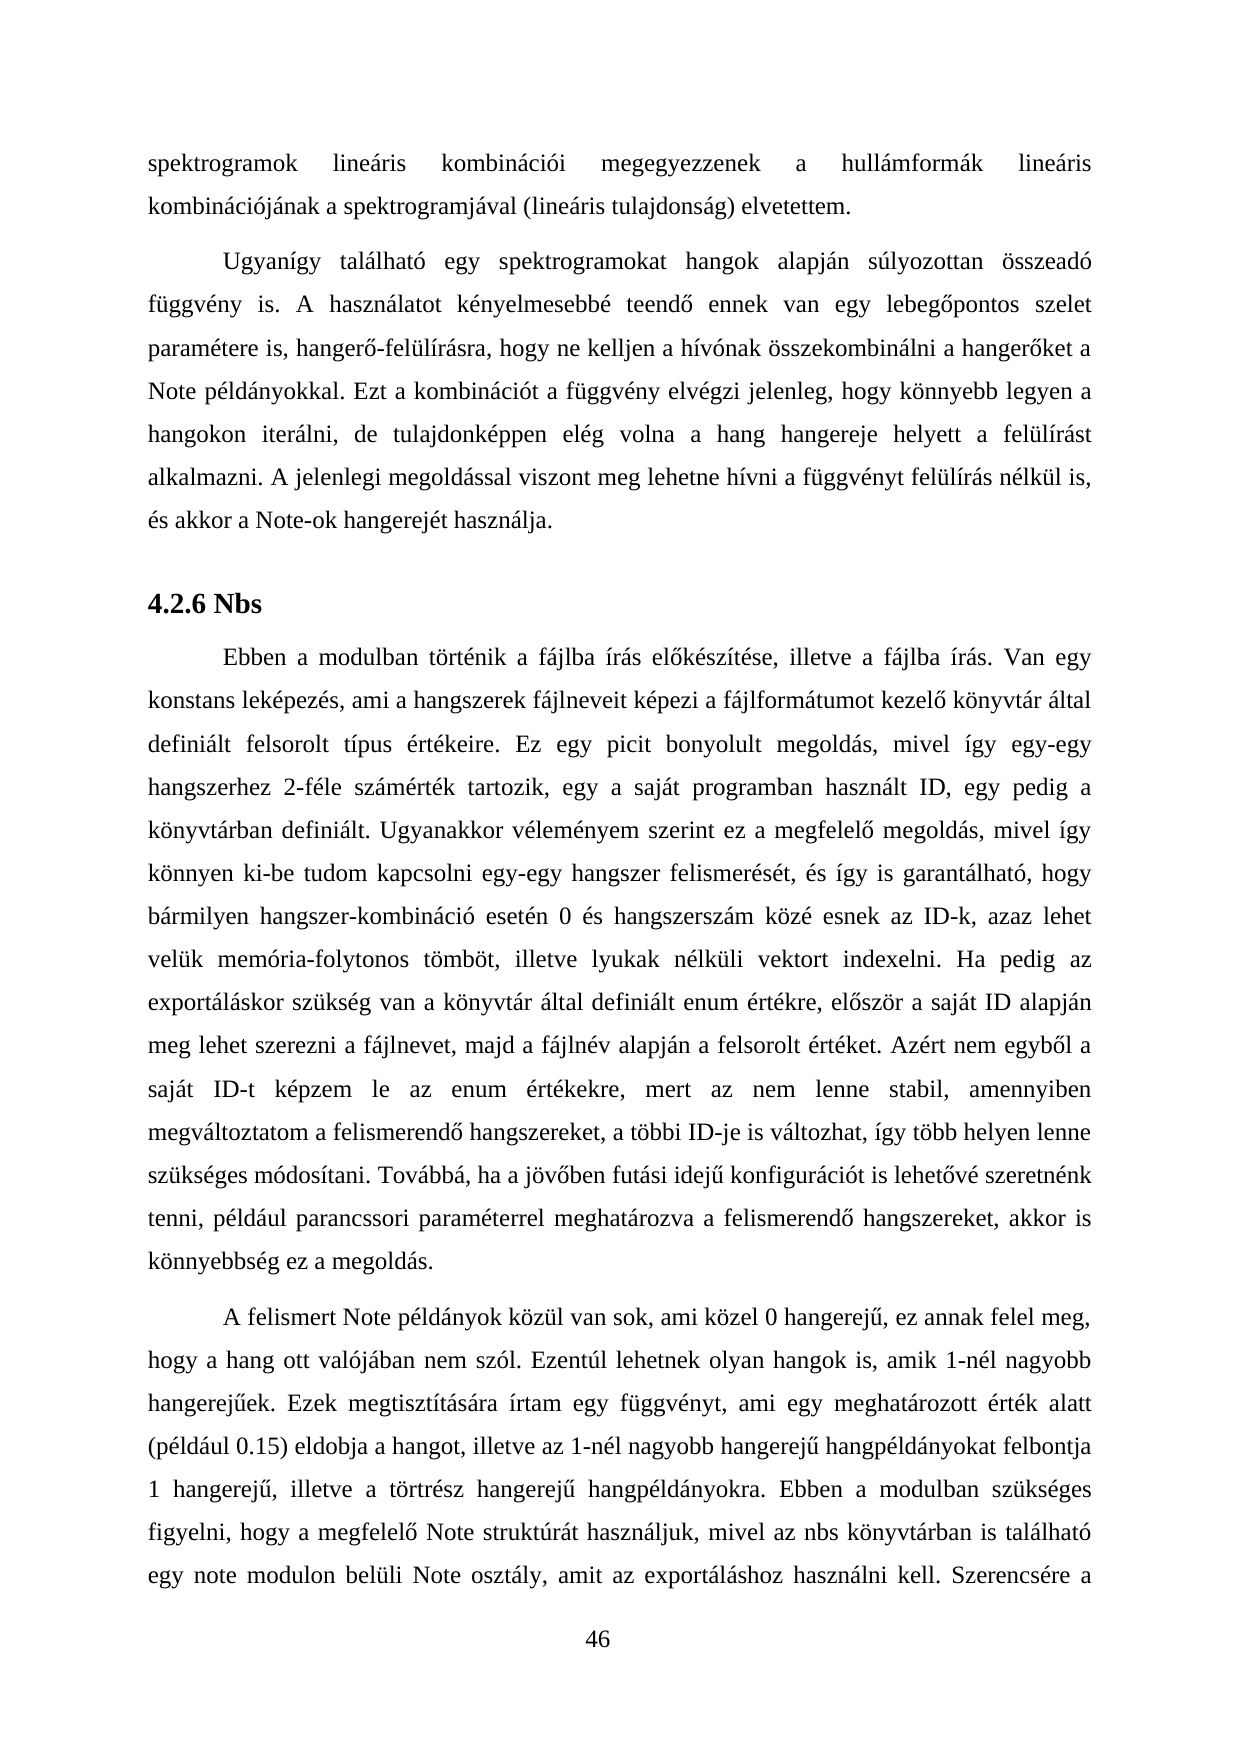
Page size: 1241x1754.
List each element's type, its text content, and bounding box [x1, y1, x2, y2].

subtitle Nbs [148, 586, 1092, 619]
text Ugyanígy található egy spektrogramokat hangok alapján súlyozottan összeadó függvény is. A használatot kényelmesebbé teendő ennek van egy lebegőpontos szelet paramétere is, hangerő-felülírásra, hogy ne kelljen a hívónak összekombinálni a hangerőket a Note példányokkal. Ezt a kombinációt a függvény elvégzi jelenleg, hogy könnyebb legyen a hangokon iterálni, de tulajdonképpen elég volna a hang hangereje helyett a felülírást alkalmazni. A jelenlegi megoldással viszont meg lehetne hívni a függvényt felülírás nélkül is, és akkor a Note-ok hangerejét használja. [148, 246, 1092, 534]
text Ebben a modulban történik a fájlba írás előkészítése, illetve a fájlba írás. Van egy konstans leképezés, ami a hangszerek fájlneveit képezi a fájlformátumot kezelő könyvtár által definiált felsorolt típus értékeire. Ez egy picit bonyolult megoldás, mivel így egy-egy hangszerhez 2-féle számérték tartozik, egy a saját programban használt ID, egy pedig a könyvtárban definiált. Ugyanakkor véleményem szerint ez a megfelelő megoldás, mivel így könnyen ki-be tudom kapcsolni egy-egy hangszer felismerését, és így is garantálható, hogy bármilyen hangszer-kombináció esetén 0 és hangszerszám közé esnek az ID-k, azaz lehet velük memória-folytonos tömböt, illetve lyukak nélküli vektort indexelni. Ha pedig az exportáláskor szükség van a könyvtár által definiált enum értékre, először a saját ID alapján meg lehet szerezni a fájlnevet, majd a fájlnév alapján a felsorolt értéket. Azért nem egyből a saját ID-t képzem le az enum értékekre, mert az nem lenne stabil, amennyiben megváltoztatom a felismerendő hangszereket, a többi ID-je is változhat, így több helyen lenne szükséges módosítani. Továbbá, ha a jövőben futási idejű konfigurációt is lehetővé szeretnénk tenni, például parancssori paraméterrel meghatározva a felismerendő hangszereket, akkor is könnyebbség ez a megoldás. [148, 642, 1092, 1275]
text spektrogramok lineáris kombinációi megegyezzenek a hullámformák lineáris kombinációjának a spektrogramjával (lineáris tulajdonság) elvetettem. [148, 148, 1092, 219]
text A felismert Note példányok közül van sok, ami közel 0 hangerejű, ez annak felel meg, hogy a hang ott valójában nem szól. Ezentúl lehetnek olyan hangok is, amik 1-nél nagyobb hangerejűek. Ezek megtisztítására írtam egy függvényt, ami egy meghatározott érték alatt (például 0.15) eldobja a hangot, illetve az 1-nél nagyobb hangerejű hangpéldányokat felbontja 1 hangerejű, illetve a törtrész hangerejű hangpéldányokra. Ebben a modulban szükséges figyelni, hogy a megfelelő Note struktúrát használjuk, mivel az nbs könyvtárban is található egy note modulon belüli Note osztály, amit az exportáláshoz használni kell. Szerencsére a [148, 1302, 1092, 1589]
